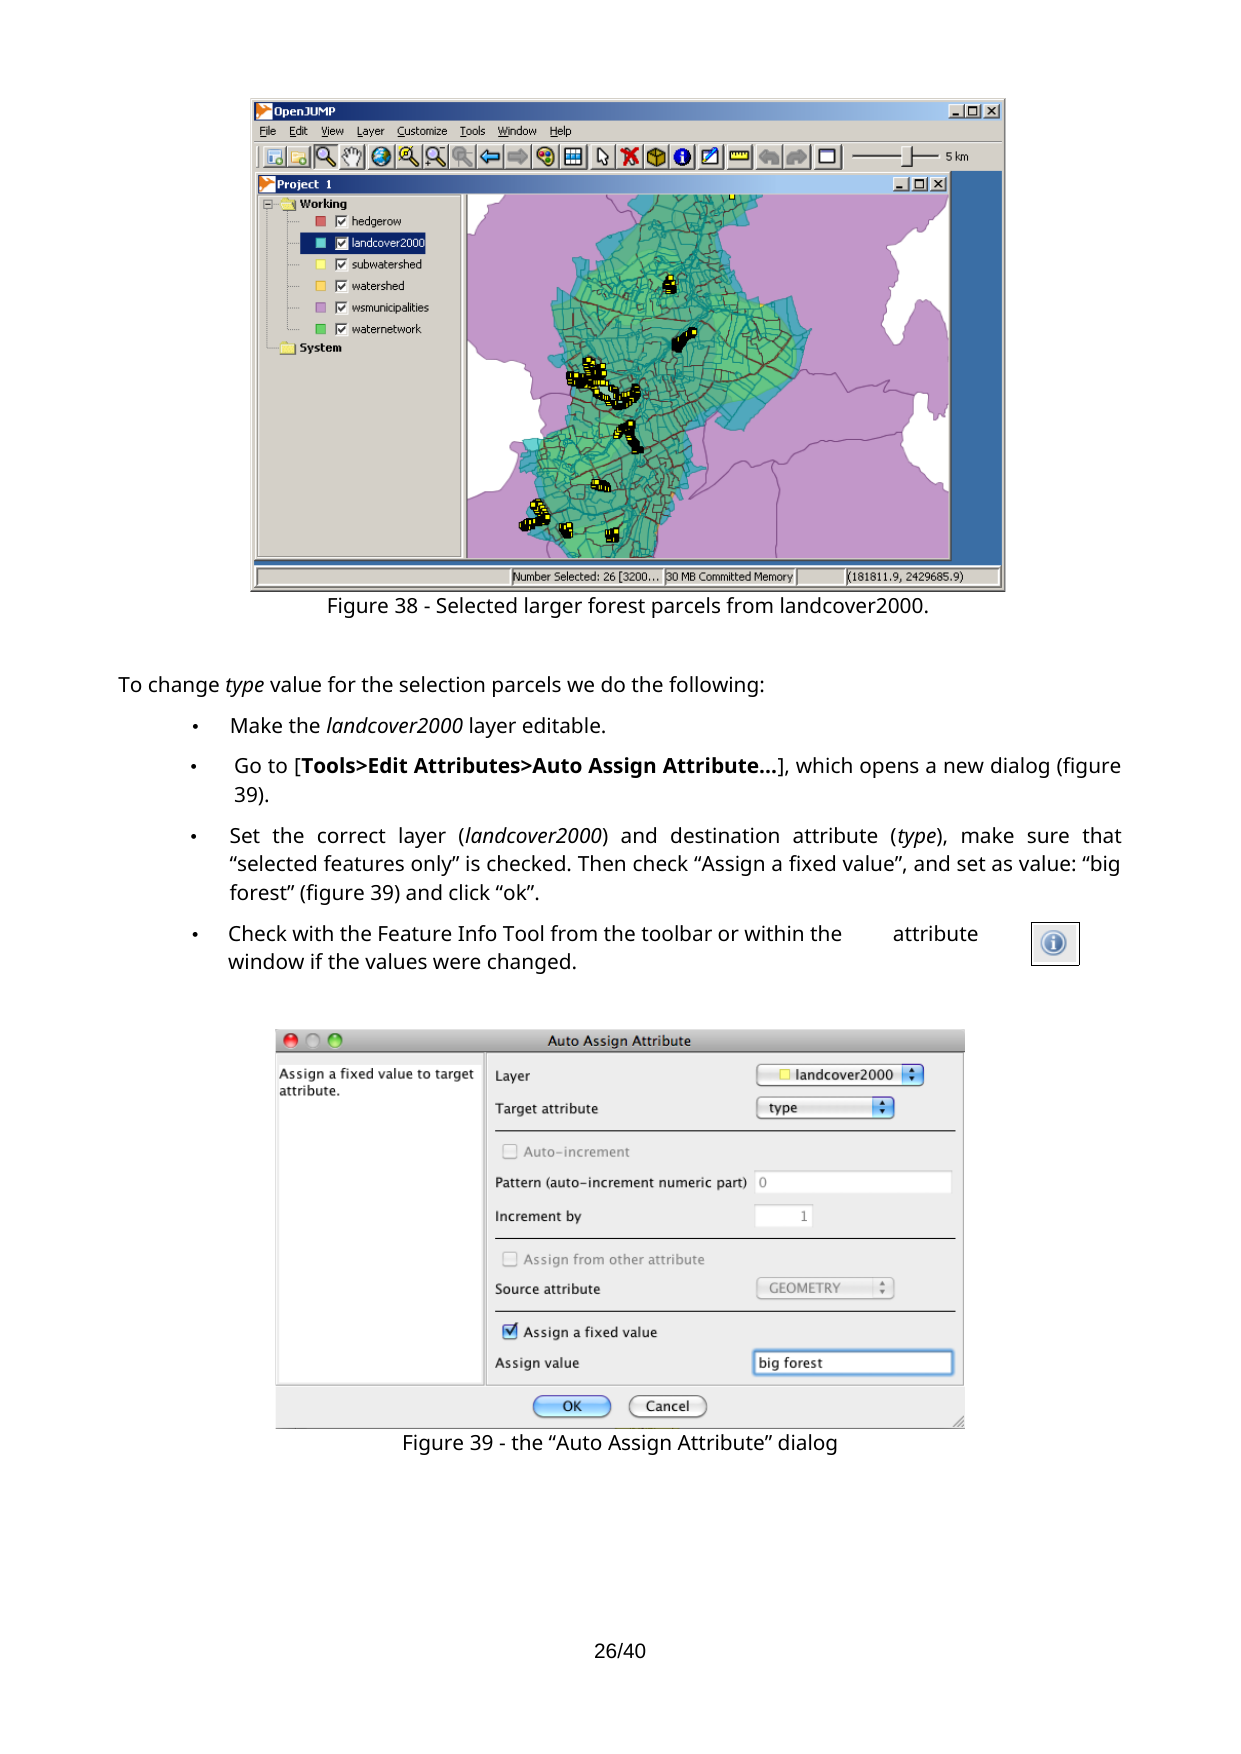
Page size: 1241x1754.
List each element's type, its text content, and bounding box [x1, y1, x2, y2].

list To change type value for the selection parcels we do the following: [118, 670, 1122, 698]
picture [275, 1029, 965, 1429]
text Figure 38 - Selected larger forest parcels from landcover2000. [267, 592, 989, 620]
picture [1033, 925, 1077, 962]
list Set the correct layer (landcover2000) and destination attribute (type), make sure that “selected features only” is checked. Then check “Assign a fixed value”, and set as value: “big forest” (figure 39) and click “ok”. [190, 821, 1122, 906]
text Figure 39 - the “Auto Assign Attribute” dialog [292, 1429, 948, 1457]
list Make the landcover2000 layer editable. [192, 711, 1122, 739]
list Check with the Feature Info Tool from the toolbar or within the attribute window if the values were changed. [192, 919, 1122, 976]
picture [250, 98, 1006, 592]
list Go to [Tools>Edit Attributes>Auto Assign Attribute...], which opens a new dialog (figure 39). [190, 752, 1122, 808]
